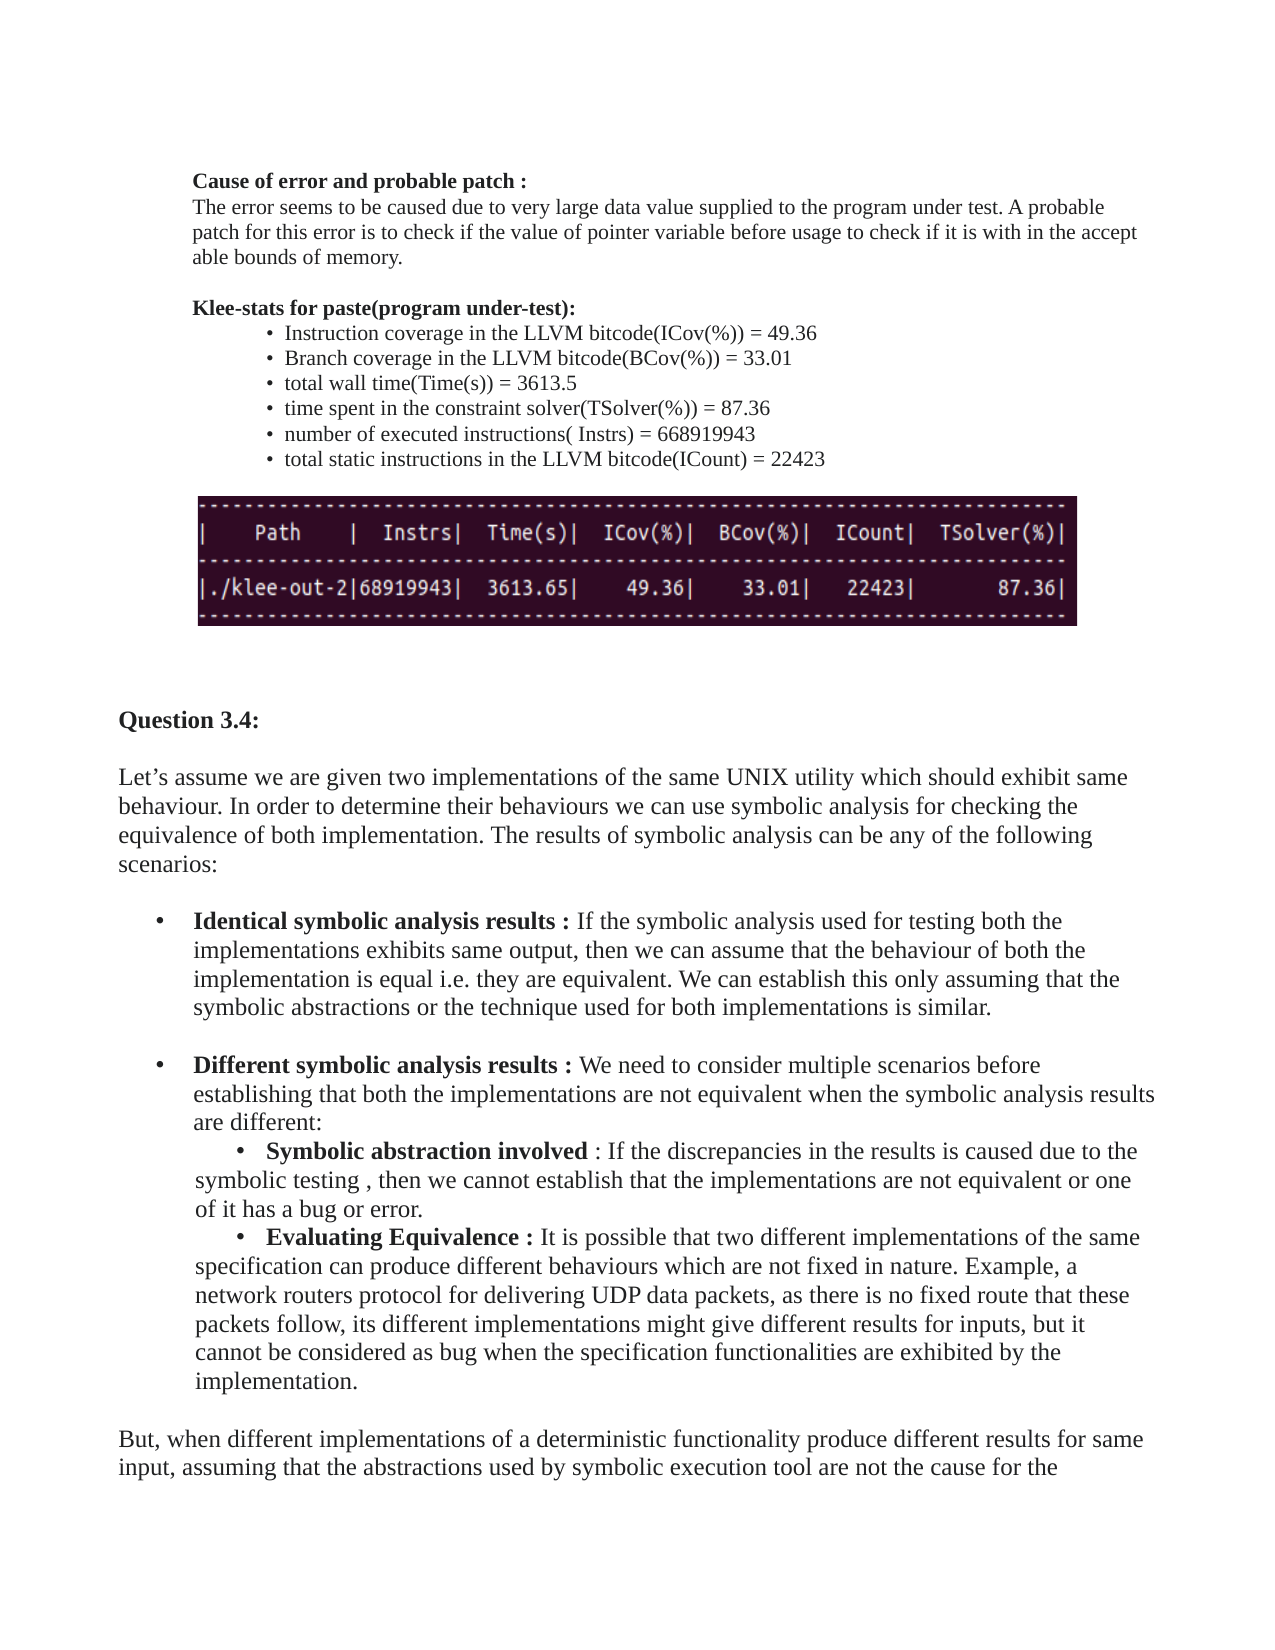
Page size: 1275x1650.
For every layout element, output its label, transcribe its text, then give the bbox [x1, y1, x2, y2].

list Evaluating Equivalence : It is possible that two different implementations of the same specification can produce different behaviours which are not fixed in nature. Example, a network routers protocol for delivering UDP data packets, as there is no fixed route that these packets follow, its different implementations might give different results for inputs, but it cannot be considered as bug when the specification functionalities are exhibited by the implementation. [195, 1222, 1157, 1395]
text • total static instructions in the LLVM bitcode(ICount) = 22423 [118, 446, 1157, 471]
picture [197, 496, 1078, 626]
list • Branch coverage in the LLVM bitcode(BCov(%)) = 33.01 [156, 345, 1157, 370]
list But, when different implementations of a deterministic functionality produce different results for same input, assuming that the abstractions used by symbolic execution tool are not the cause for the [118, 1424, 1157, 1481]
text Question 3.4: Let’s assume we are given two implementations of the same UNIX utility which should exhibit same behaviour. In order to determine their behaviours we can use symbolic analysis for checking the equivalence of both implementation. The results of symbolic analysis can be any of the following scenarios: [118, 572, 1157, 877]
text Cause of error and probable patch : [118, 118, 1157, 194]
list • number of executed instructions( Instrs) = 668919943 [156, 421, 1157, 446]
list • total wall time(Time(s)) = 3613.5 [156, 370, 1157, 395]
text The error seems to be caused due to very large data value supplied to the program under test. A probable patch for this error is to check if the value of pointer variable before usage to check if it is with in the accept able bounds of memory. Klee-stats for paste(program under-test): • Instruction coverage in the LLVM bitcode(ICov(%)) = 49.36 [118, 194, 1157, 345]
list • time spent in the constraint solver(TSolver(%)) = 87.36 [156, 395, 1157, 421]
list Symbolic abstraction involved : If the discrepancies in the results is caused due to the symbolic testing , then we cannot establish that the implementations are not equivalent or one of it has a bug or error. [195, 1136, 1157, 1222]
list Different symbolic analysis results : We need to consider multiple scenarios before establishing that both the implementations are not equivalent when the symbolic analysis results are different: [156, 1050, 1157, 1136]
list Identical symbolic analysis results : If the symbolic analysis used for testing both the implementations exhibits same output, then we can assume that the behaviour of both the implementation is equal i.e. they are equivalent. We can establish this only assuming that the symbolic abstractions or the technique used for both implementations is similar. [156, 906, 1157, 1050]
